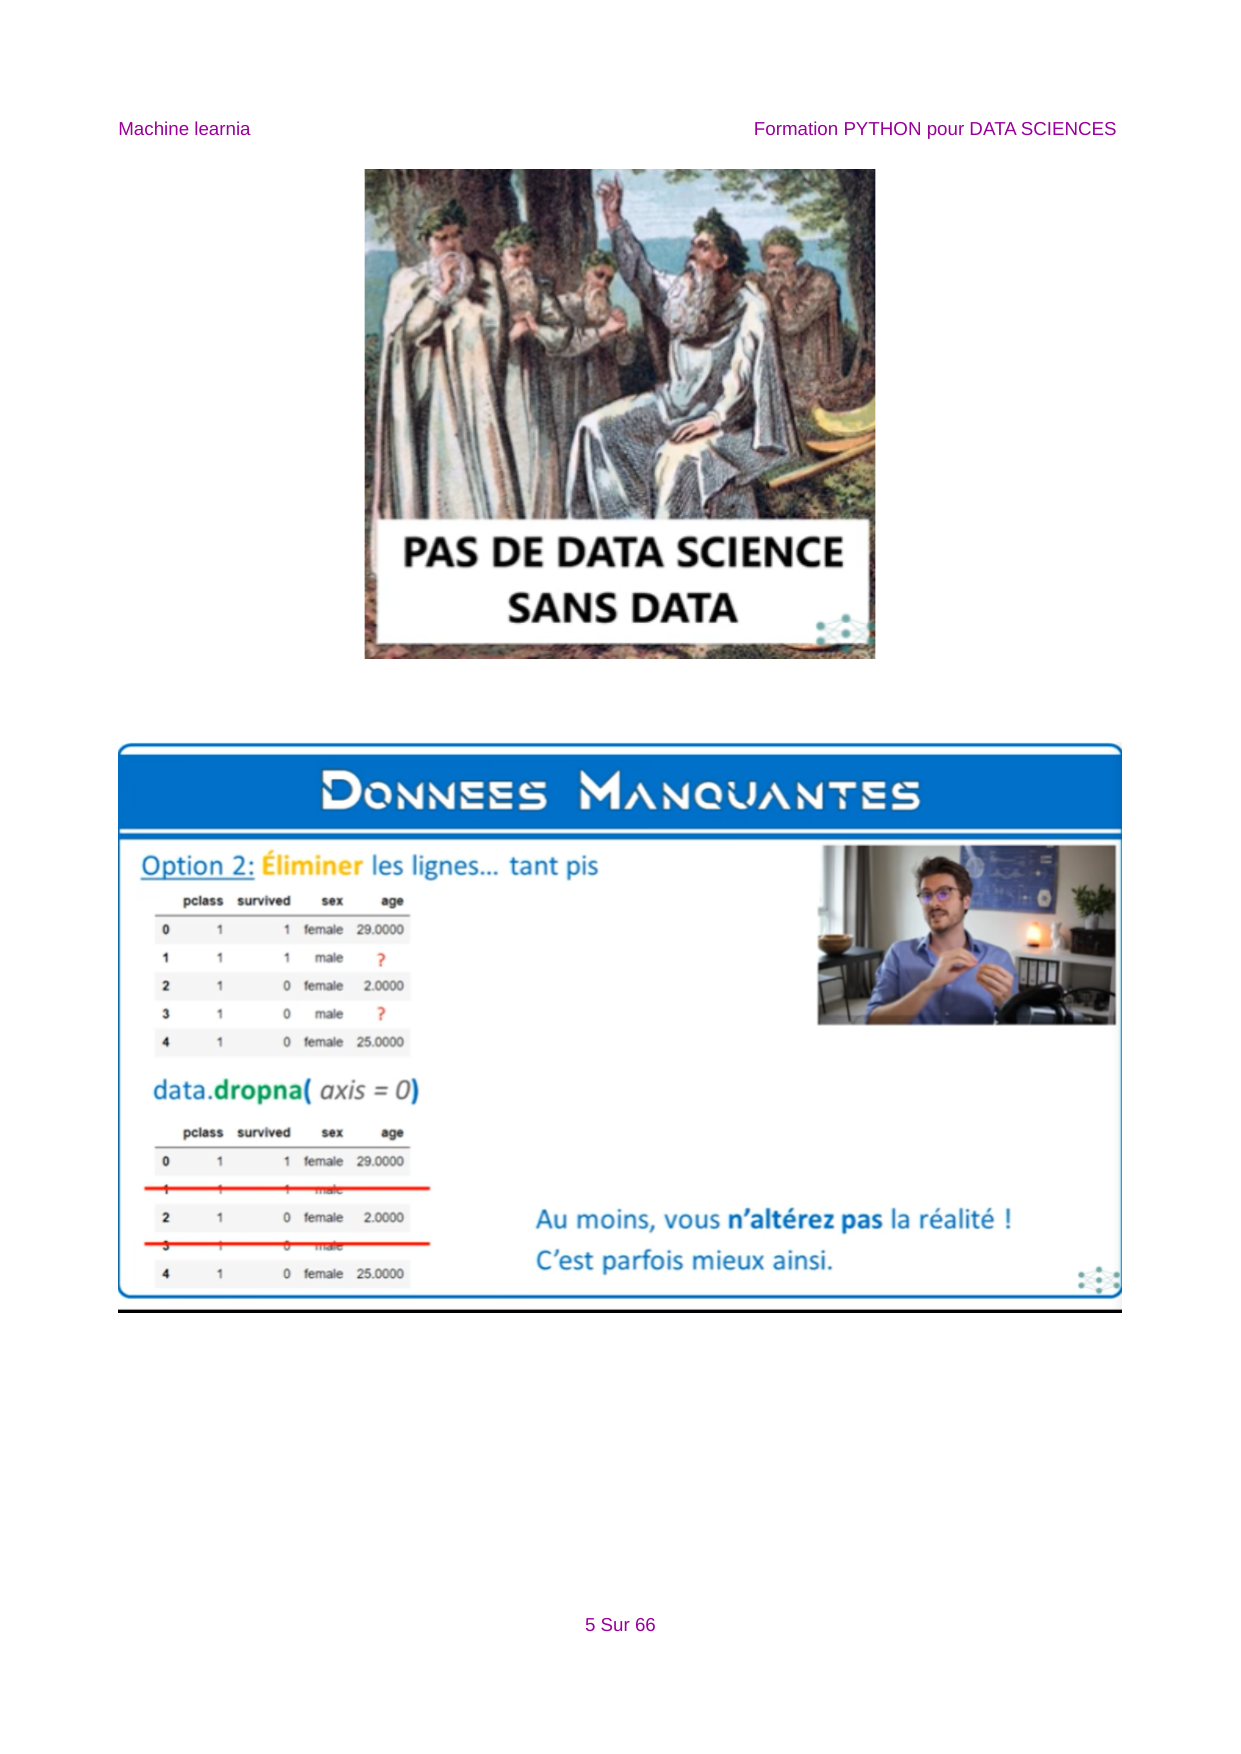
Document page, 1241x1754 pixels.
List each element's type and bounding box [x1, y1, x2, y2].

picture [118, 742, 1122, 1313]
picture [364, 169, 876, 659]
